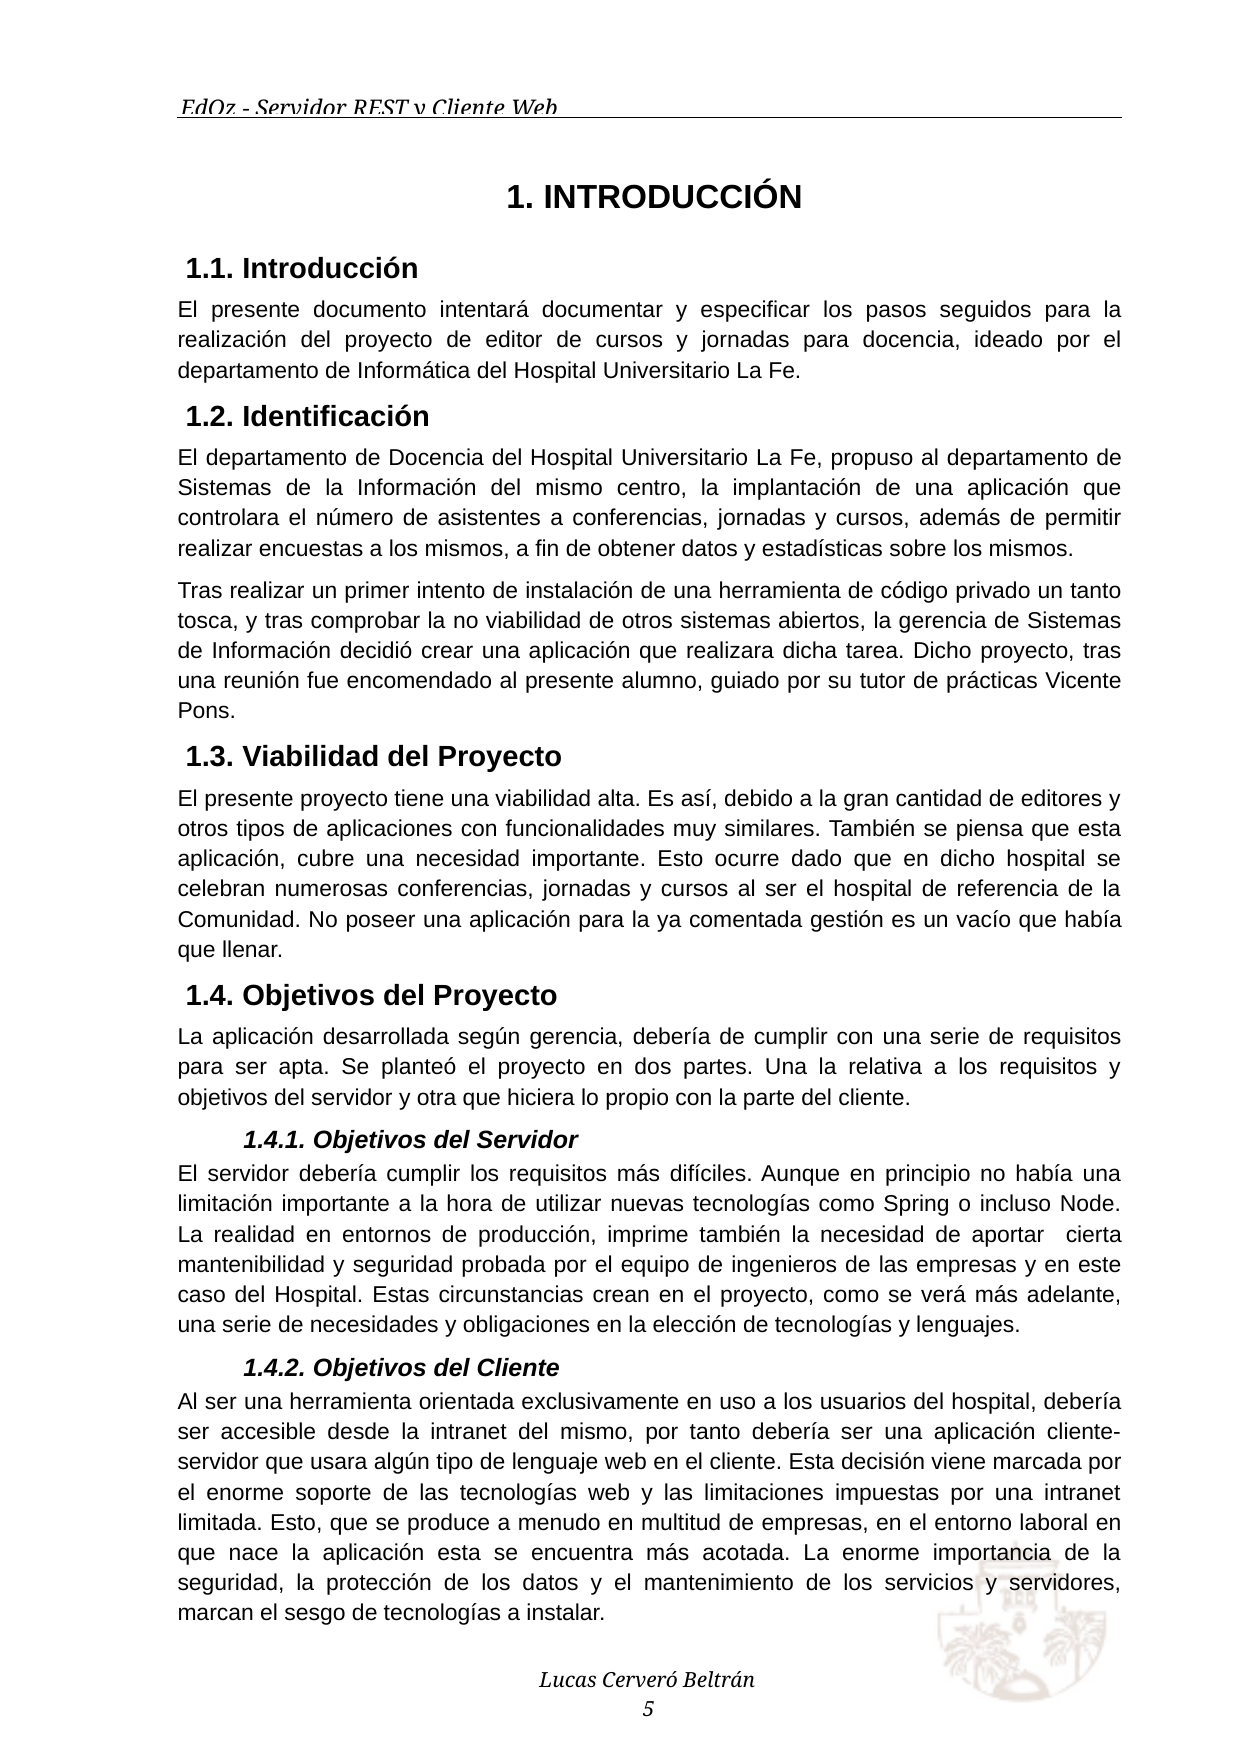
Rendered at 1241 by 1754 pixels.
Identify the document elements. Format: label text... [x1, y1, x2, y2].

list Objetivos del Cliente [177, 1353, 1122, 1382]
list Viabilidad del Proyecto [177, 739, 1122, 773]
text El servidor debería cumplir los requisitos más difíciles. Aunque en principio no había una limitación importante a la hora de utilizar nuevas tecnologías como Spring o incluso Node. La realidad en entornos de producción, imprime también la necesidad de aportar cierta mantenibilidad y seguridad probada por el equipo de ingenieros de las empresas y en este caso del Hospital. Estas circunstancias crean en el proyecto, como se verá más adelante, una serie de necesidades y obligaciones en la elección de tecnologías y lenguajes. [177, 1160, 1122, 1337]
text La aplicación desarrollada según gerencia, debería de cumplir con una serie de requisitos para ser apta. Se planteó el proyecto en dos partes. Una la relativa a los requisitos y objetivos del servidor y otra que hiciera lo propio con la parte del cliente. [177, 1023, 1122, 1110]
text Al ser una herramienta orientada exclusivamente en uso a los usuarios del hospital, debería ser accesible desde la intranet del mismo, por tanto debería ser una aplicación cliente-servidor que usara algún tipo de lenguaje web en el cliente. Esta decisión viene marcada por el enorme soporte de las tecnologías web y las limitaciones impuestas por una intranet limitada. Esto, que se produce a menudo en multitud de empresas, en el entorno laboral en que nace la aplicación esta se encuentra más acotada. La enorme importancia de la seguridad, la protección de los datos y el mantenimiento de los servicios y servidores, marcan el sesgo de tecnologías a instalar. [177, 1388, 1122, 1626]
list Tras realizar un primer intento de instalación de una herramienta de código privado un tanto tosca, y tras comprobar la no viabilidad de otros sistemas abiertos, la gerencia de Sistemas de Información decidió crear una aplicación que realizara dicha tarea. Dicho proyecto, tras una reunión fue encomendado al presente alumno, guiado por su tutor de prácticas Vicente Pons. [177, 577, 1122, 724]
list Objetivos del Servidor [177, 1125, 1122, 1154]
list Introducción [177, 177, 1122, 216]
text El presente documento intentará documentar y especificar los pasos seguidos para la realización del proyecto de editor de cursos y jornadas para docencia, ideado por el departamento de Informática del Hospital Universitario La Fe. [177, 296, 1122, 383]
list Objetivos del Proyecto [177, 978, 1122, 1011]
list El presente proyecto tiene una viabilidad alta. Es así, debido a la gran cantidad de editores y otros tipos de aplicaciones con funcionalidades muy similares. También se piensa que esta aplicación, cubre una necesidad importante. Esto ocurre dado que en dicho hospital se celebran numerosas conferencias, jornadas y cursos al ser el hospital de referencia de la Comunidad. No poseer una aplicación para la ya comentada gestión es un vacío que había que llenar. [177, 785, 1122, 962]
list El departamento de Docencia del Hospital Universitario La Fe, propuso al departamento de Sistemas de la Información del mismo centro, la implantación de una aplicación que controlara el número de asistentes a conferencias, jornadas y cursos, además de permitir realizar encuestas a los mismos, a fin de obtener datos y estadísticas sobre los mismos. [177, 444, 1122, 561]
list Identificación [177, 399, 1122, 432]
list Introducción [177, 251, 1122, 284]
